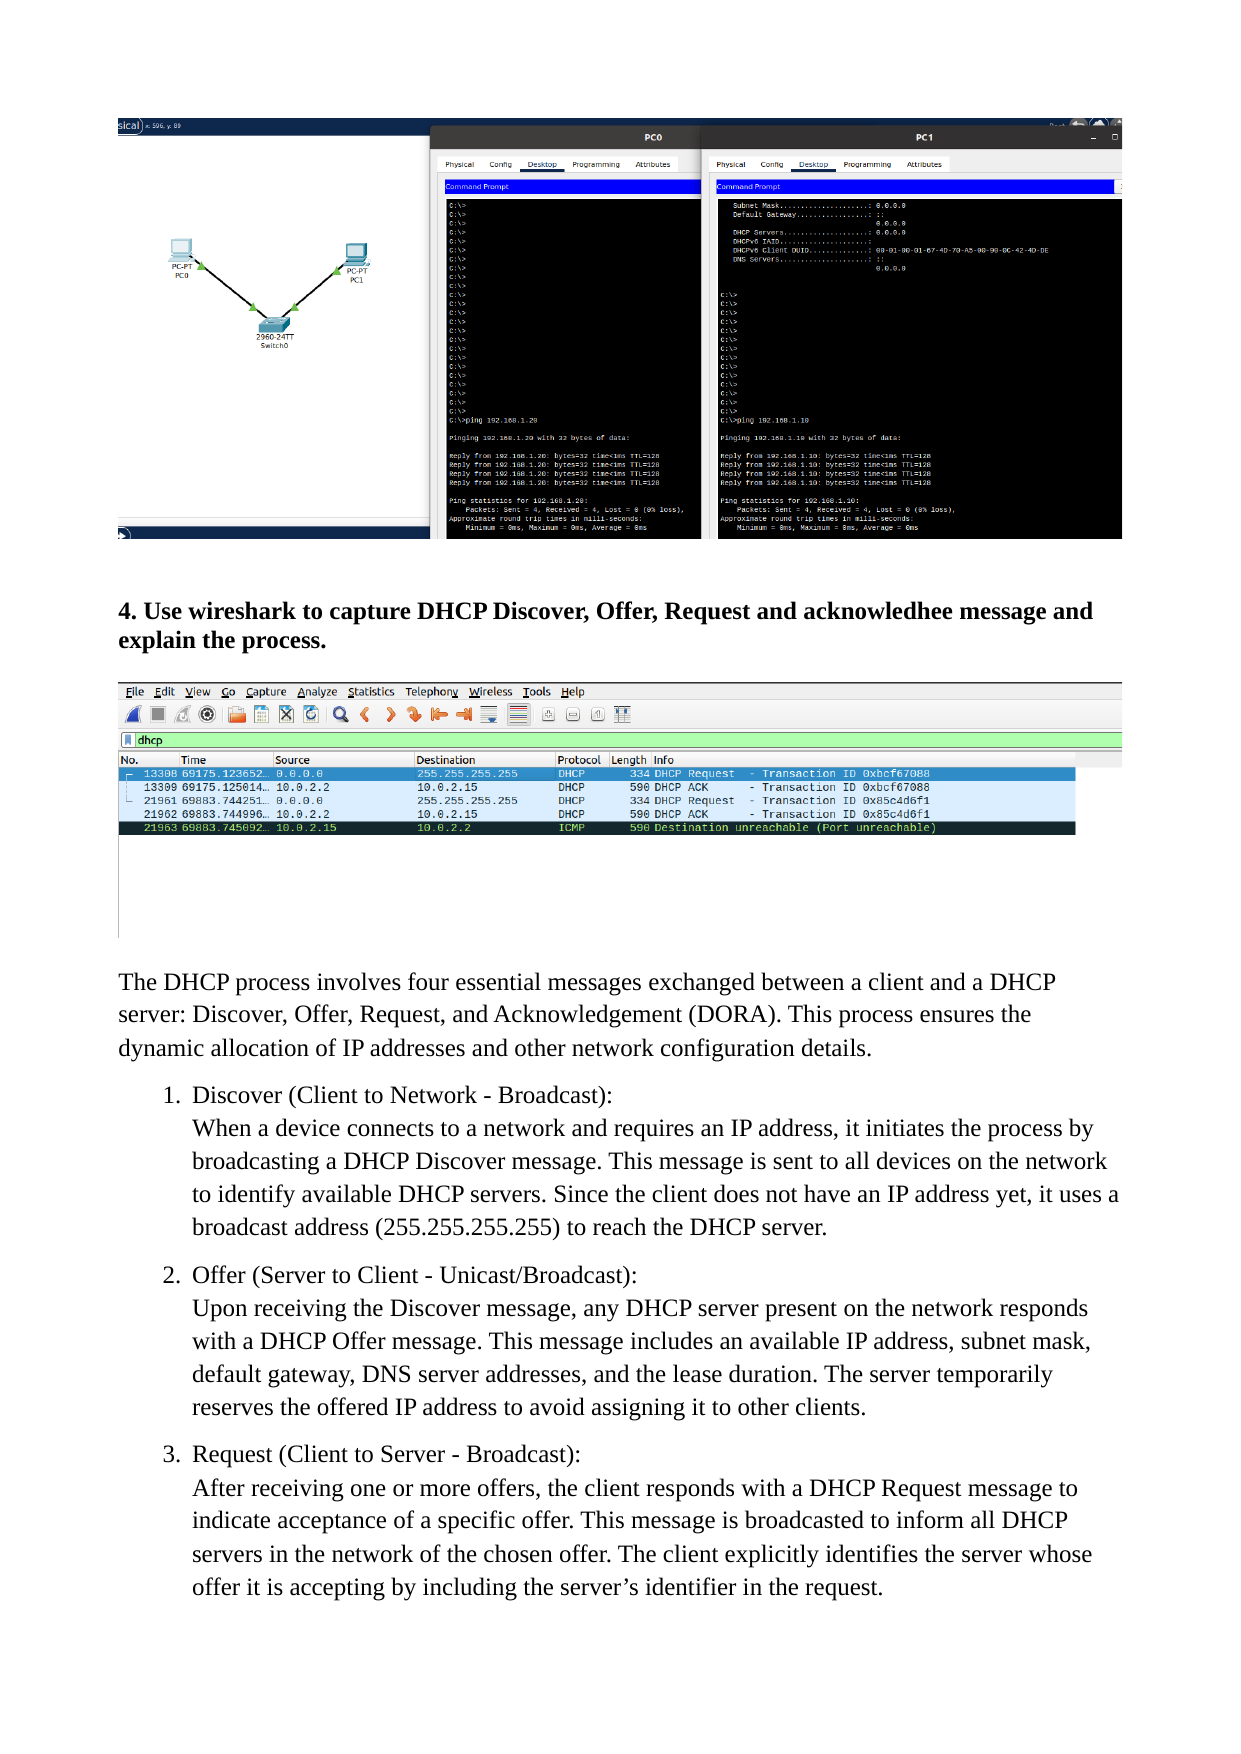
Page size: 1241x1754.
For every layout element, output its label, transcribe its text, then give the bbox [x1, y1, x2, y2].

text The DHCP process involves four essential messages exchanged between a client and a DHCP server: Discover, Offer, Request, and Acknowledgement (DORA). This process ensures the dynamic allocation of IP addresses and other network configuration details. [118, 967, 1122, 1061]
list Request (Client to Server - Broadcast): After receiving one or more offers, the client responds with a DHCP Request message to indicate acceptance of a specific offer. This message is broadcasted to inform all DHCP servers in the network of the chosen offer. The client explicitly identifies the server whose offer it is accepting by including the server’s identifier in the request. [162, 1439, 1122, 1600]
list Discover (Client to Network - Broadcast): When a device connects to a network and requires an IP address, it initiates the process by broadcasting a DHCP Discover message. This message is sent to all devices on the network to identify available DHCP servers. Since the client does not have an IP address yet, it uses a broadcast address (255.255.255.255) to reach the DHCP server. [162, 1080, 1122, 1241]
list Offer (Server to Client - Unicast/Broadcast): Upon receiving the Discover message, any DHCP server present on the network responds with a DHCP Offer message. This message includes an available IP address, subnet mask, default gateway, DNS server addresses, and the lease duration. The server temporarily reserves the offered IP address to avoid assigning it to other clients. [162, 1260, 1122, 1421]
text 4. Use wireshark to capture DHCP Discover, Offer, Request and acknowledhee message and explain the process. [118, 596, 1122, 653]
picture [118, 118, 1123, 539]
picture [118, 682, 1123, 938]
